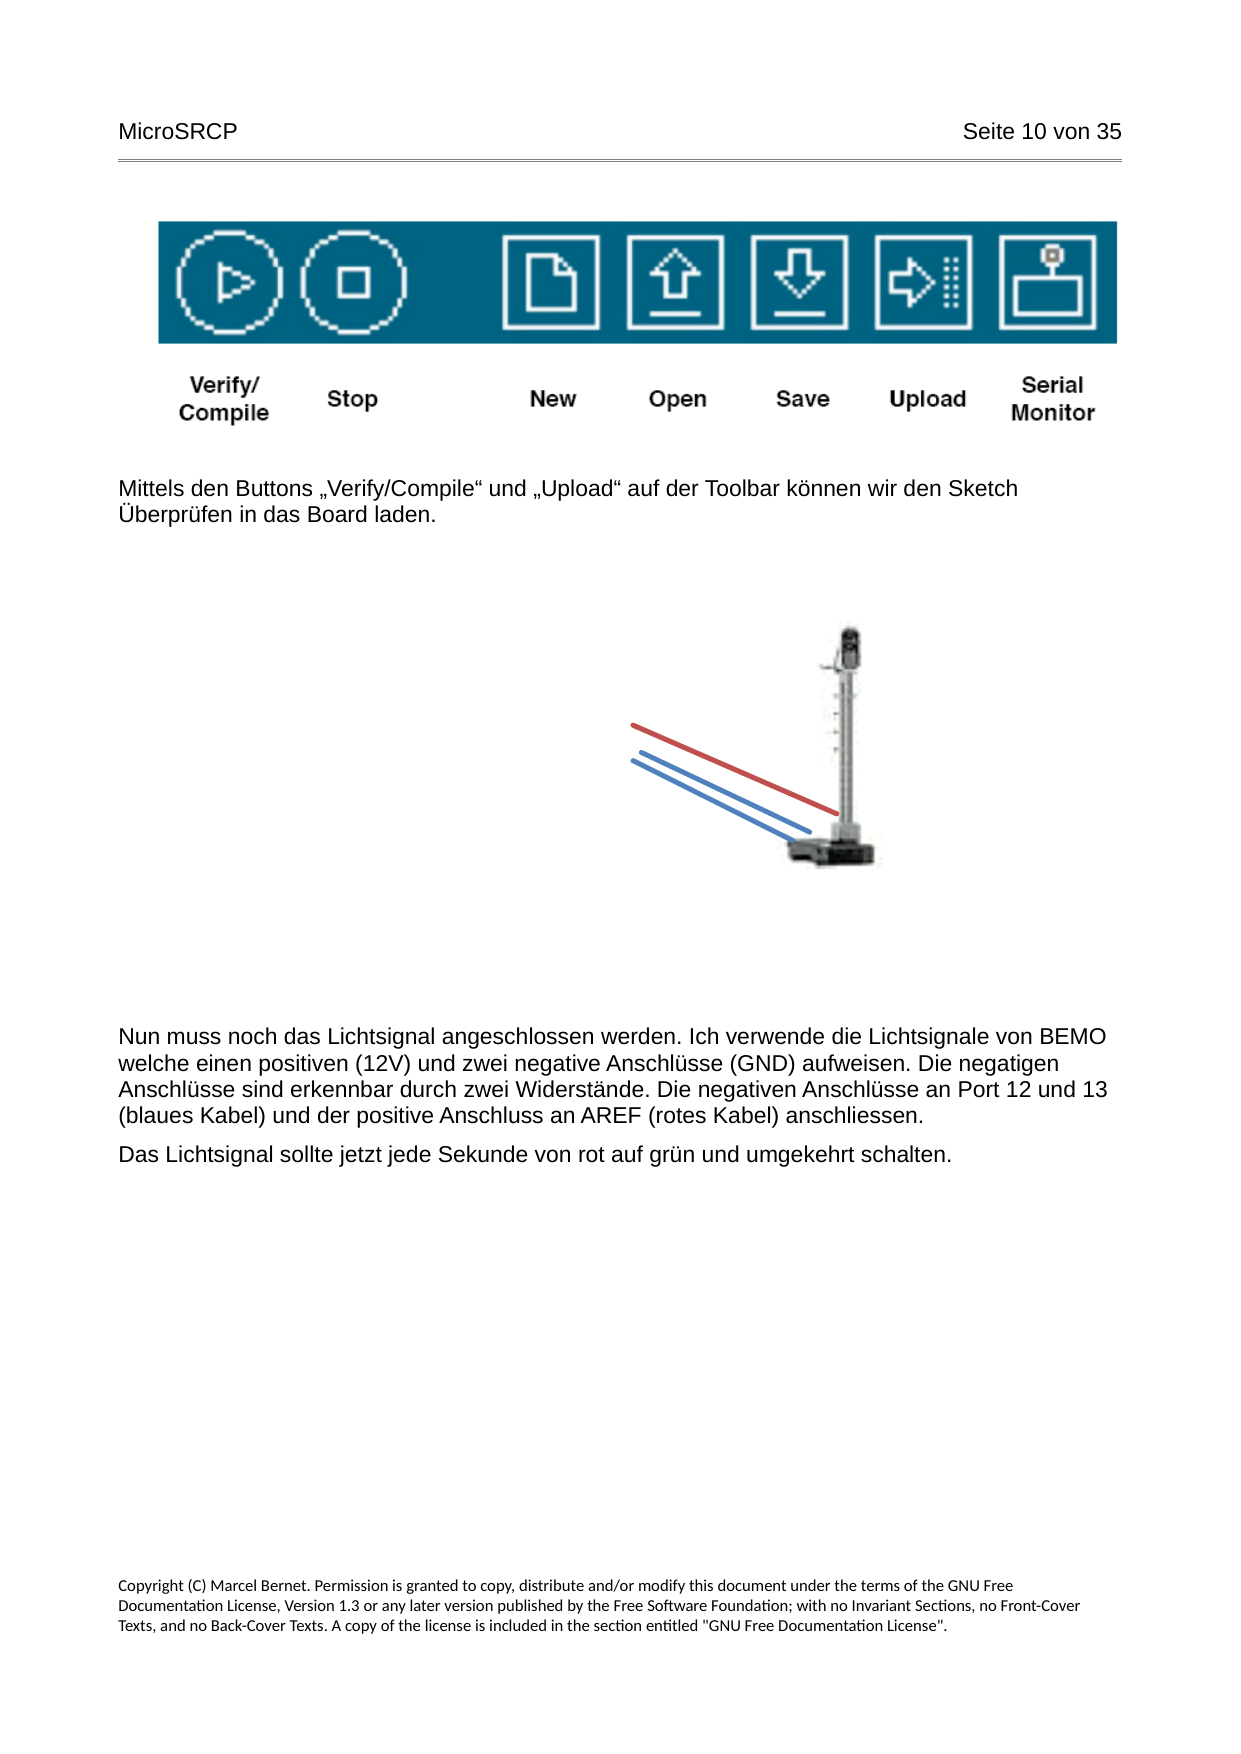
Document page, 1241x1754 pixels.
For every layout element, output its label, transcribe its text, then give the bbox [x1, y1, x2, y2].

text Nun muss noch das Lichtsignal angeschlossen werden. Ich verwende die Lichtsignale von BEMO welche einen positiven (12V) und zwei negative Anschlüsse (GND) aufweisen. Die negatigen Anschlüsse sind erkennbar durch zwei Widerstände. Die negativen Anschlüsse an Port 12 und 13 (blaues Kabel) und der positive Anschluss an AREF (rotes Kabel) anschliessen. [118, 1023, 1122, 1129]
text Mittels den Buttons „Verify/Compile“ und „Upload“ auf der Toolbar können wir den Sketch Überprüfen in das Board laden. [118, 475, 1122, 528]
picture [131, 185, 1136, 437]
text Das Lichtsignal sollte jetzt jede Sekunde von rot auf grün und umgekehrt schalten. [118, 1141, 1122, 1168]
